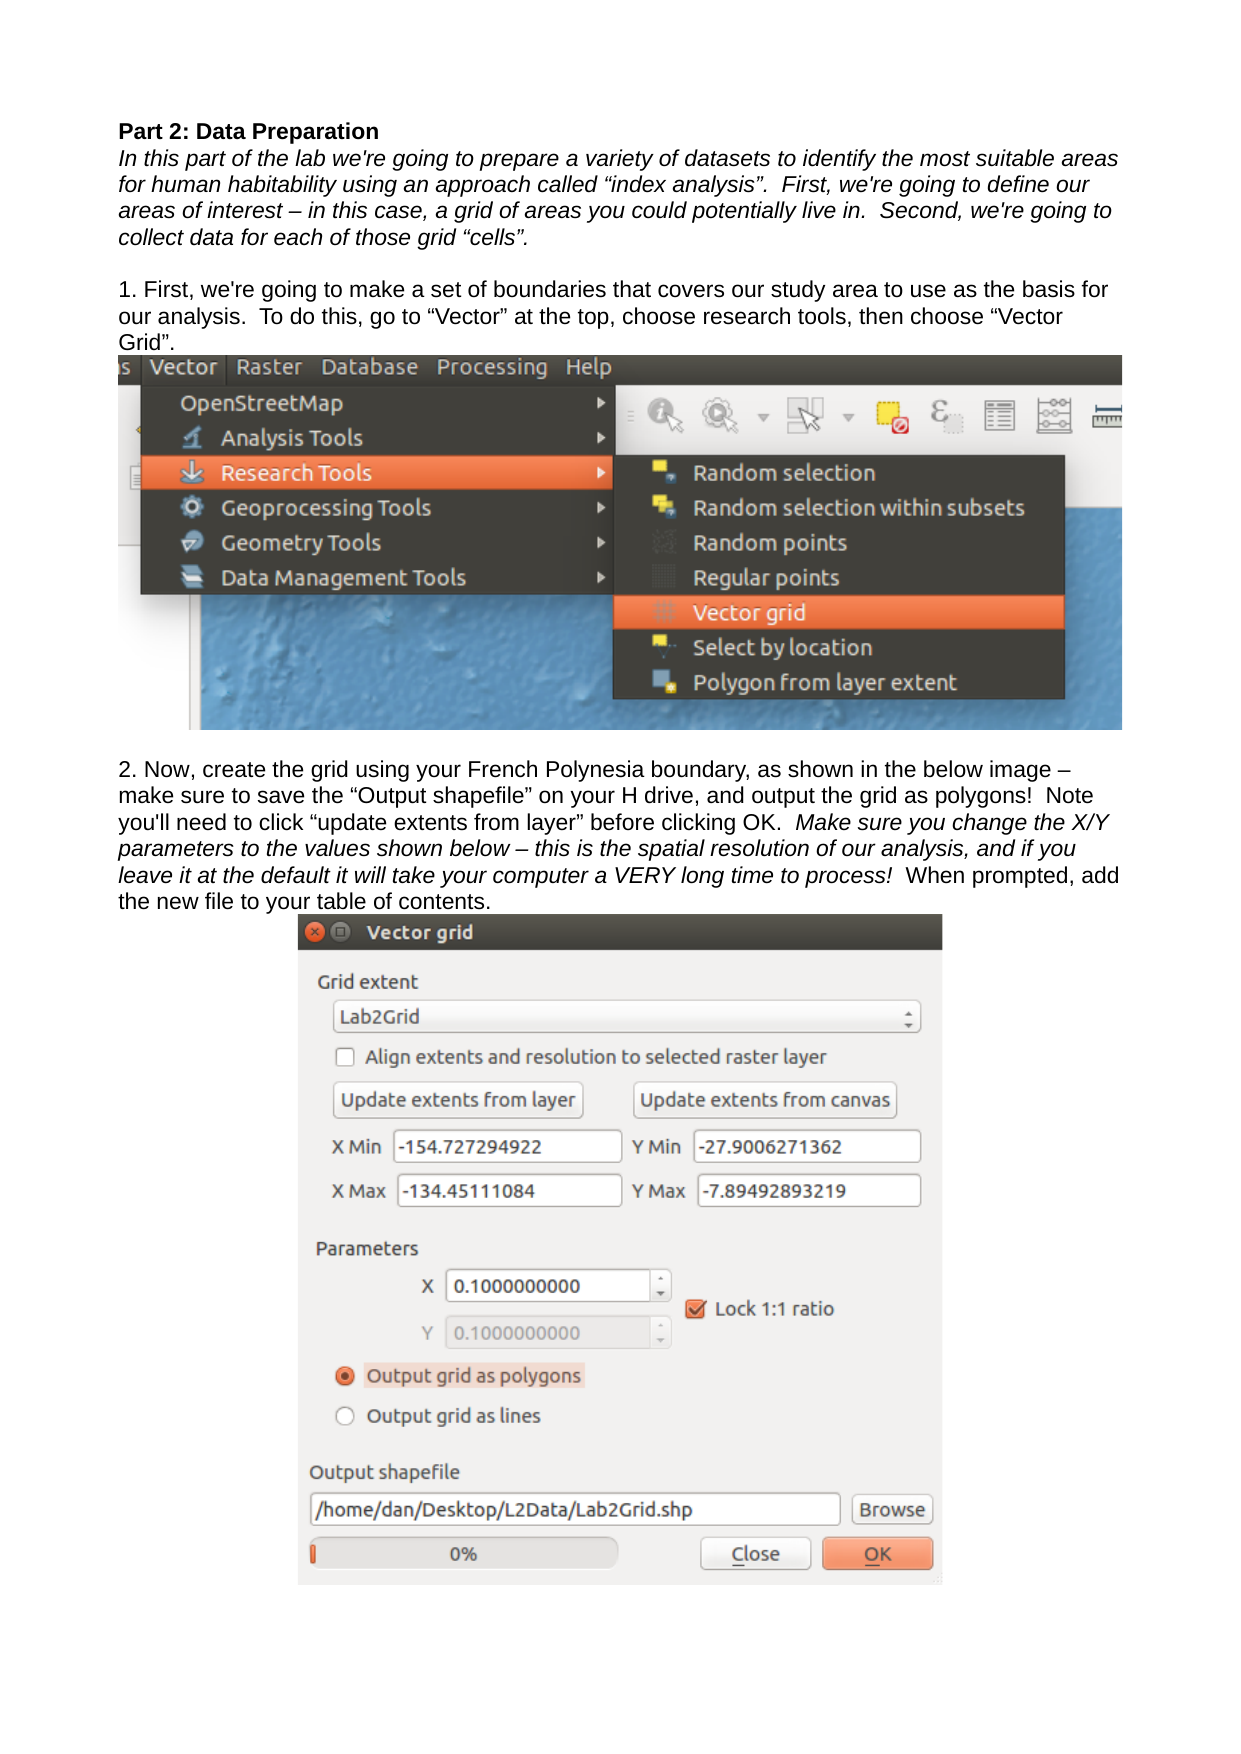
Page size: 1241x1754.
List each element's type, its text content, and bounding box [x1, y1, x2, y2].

text In this part of the lab we're going to prepare a variety of datasets to identify the most suitable areas for human habitability using an approach called “index analysis”. First, we're going to define our areas of interest – in this case, a grid of areas you could potentially live in. Second, we're going to collect data for each of those grid “cells”. [118, 144, 1122, 250]
text Part 2: Data Preparation [118, 118, 1122, 144]
text 1. First, we're going to make a set of boundaries that covers our study area to use as the basis for our analysis. To do this, go to “Vector” at the top, choose research tools, then choose “Vector Grid”. [118, 276, 1122, 355]
picture [118, 355, 1123, 730]
picture [297, 914, 943, 1585]
text 2. Now, create the grid using your French Polynesia boundary, as shown in the below image – make sure to save the “Output shapefile” on your H drive, and output the grid as polygons! Note you'll need to click “update extents from layer” before clicking OK. Make sure you change the X/Y parameters to the values shown below – this is the spatial resolution of our analysis, and if you leave it at the default it will take your computer a VERY long time to process! When prompted, add the new file to your table of contents. [118, 756, 1122, 914]
